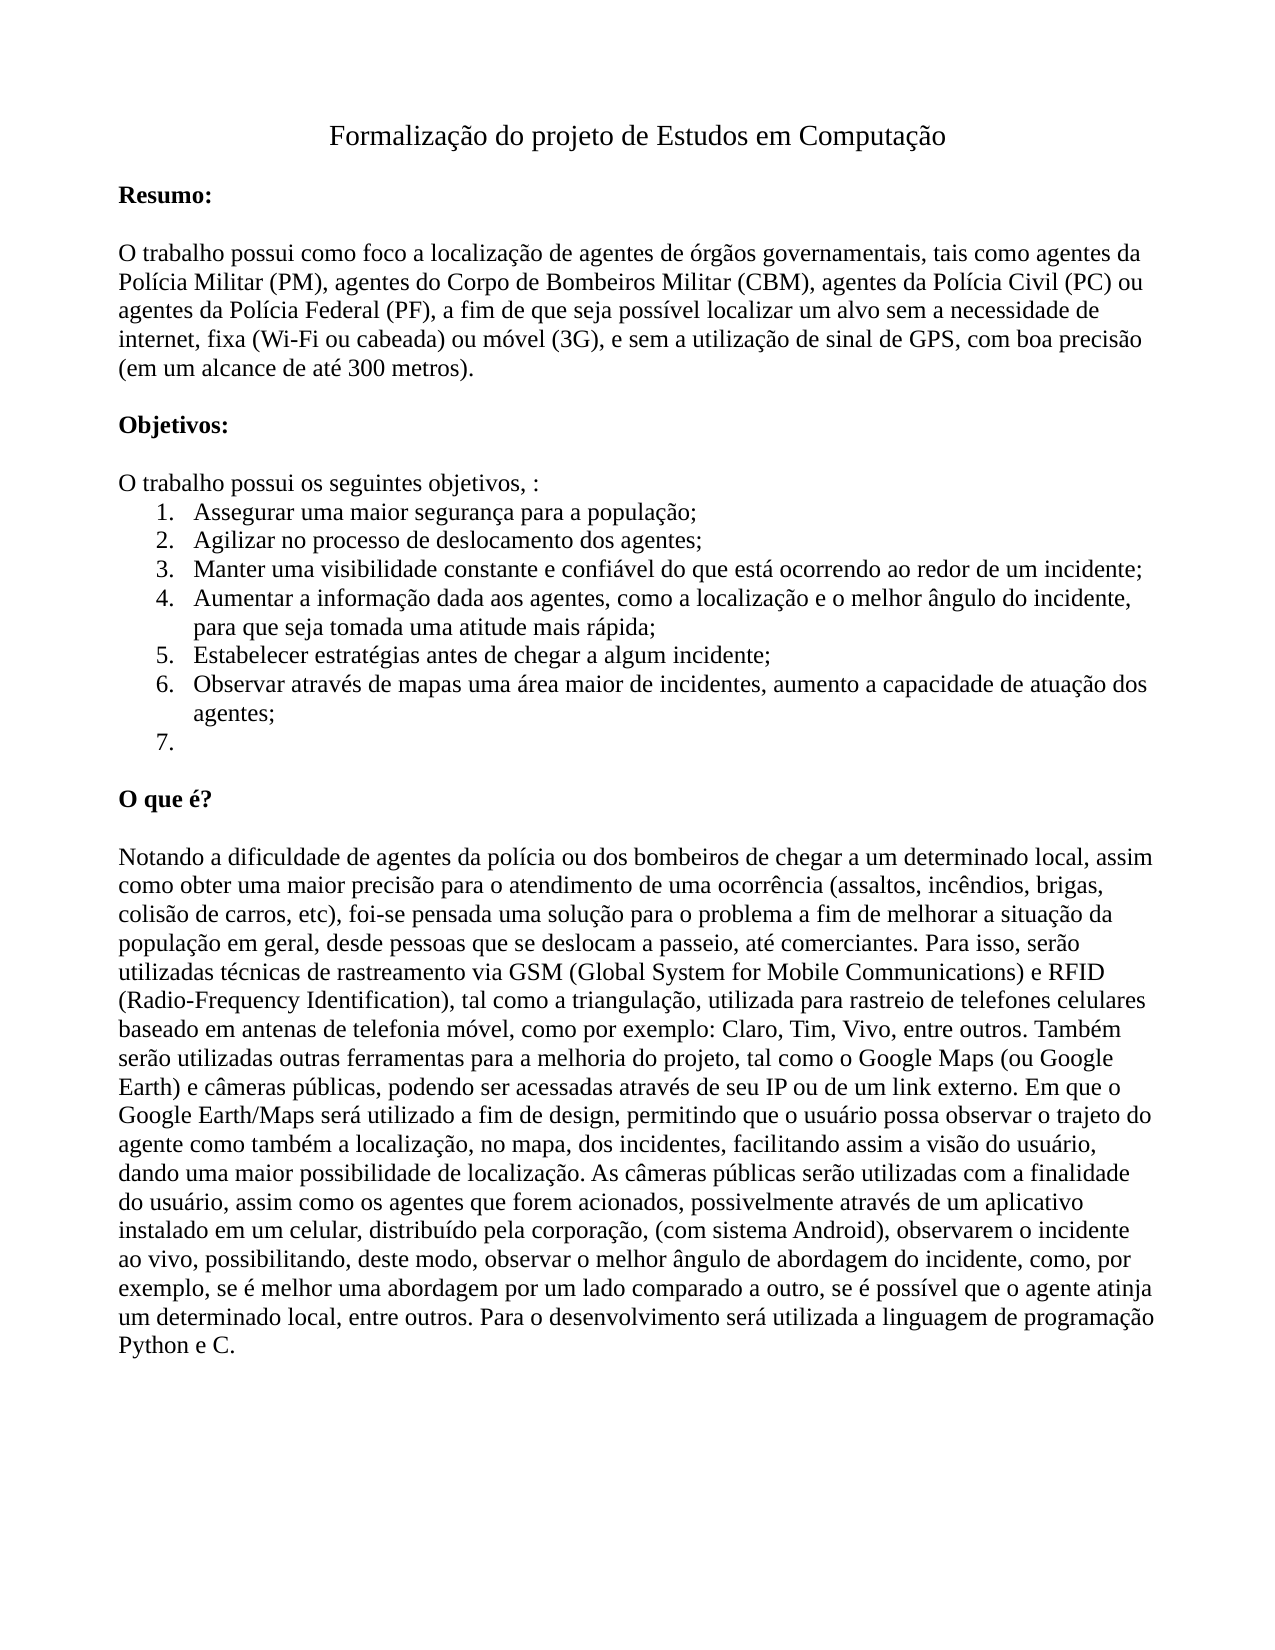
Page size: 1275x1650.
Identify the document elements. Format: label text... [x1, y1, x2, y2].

list Agilizar no processo de deslocamento dos agentes; [156, 525, 1157, 554]
list Manter uma visibilidade constante e confiável do que está ocorrendo ao redor de um incidente; [156, 554, 1157, 583]
text Resumo: [118, 180, 1157, 209]
text O que é? [118, 784, 1157, 813]
text Notando a dificuldade de agentes da polícia ou dos bombeiros de chegar a um determinado local, assim como obter uma maior precisão para o atendimento de uma ocorrência (assaltos, incêndios, brigas, colisão de carros, etc), foi-se pensada uma solução para o problema a fim de melhorar a situação da população em geral, desde pessoas que se deslocam a passeio, até comerciantes. Para isso, serão utilizadas técnicas de rastreamento via GSM (Global System for Mobile Communications) e RFID (Radio-Frequency Identification), tal como a triangulação, utilizada para rastreio de telefones celulares baseado em antenas de telefonia móvel, como por exemplo: Claro, Tim, Vivo, entre outros. Também serão utilizadas outras ferramentas para a melhoria do projeto, tal como o Google Maps (ou Google Earth) e câmeras públicas, podendo ser acessadas através de seu IP ou de um link externo. Em que o Google Earth/Maps será utilizado a fim de design, permitindo que o usuário possa observar o trajeto do agente como também a localização, no mapa, dos incidentes, facilitando assim a visão do usuário, dando uma maior possibilidade de localização. As câmeras públicas serão utilizadas com a finalidade do usuário, assim como os agentes que forem acionados, possivelmente através de um aplicativo instalado em um celular, distribuído pela corporação, (com sistema Android), observarem o incidente ao vivo, possibilitando, deste modo, observar o melhor ângulo de abordagem do incidente, como, por exemplo, se é melhor uma abordagem por um lado comparado a outro, se é possível que o agente atinja um determinado local, entre outros. Para o desenvolvimento será utilizada a linguagem de programação Python e C. [118, 842, 1157, 1359]
text O trabalho possui como foco a localização de agentes de órgãos governamentais, tais como agentes da Polícia Militar (PM), agentes do Corpo de Bombeiros Militar (CBM), agentes da Polícia Civil (PC) ou agentes da Polícia Federal (PF), a fim de que seja possível localizar um alvo sem a necessidade de internet, fixa (Wi-Fi ou cabeada) ou móvel (3G), e sem a utilização de sinal de GPS, com boa precisão (em um alcance de até 300 metros). [118, 238, 1157, 382]
list Observar através de mapas uma área maior de incidentes, aumento a capacidade de atuação dos agentes; [156, 669, 1157, 727]
text Formalização do projeto de Estudos em Computação [118, 118, 1157, 152]
text Objetivos: [118, 410, 1157, 439]
text O trabalho possui os seguintes objetivos, : [118, 468, 1157, 497]
list Estabelecer estratégias antes de chegar a algum incidente; [156, 640, 1157, 669]
list Assegurar uma maior segurança para a população; [156, 497, 1157, 525]
list Aumentar a informação dada aos agentes, como a localização e o melhor ângulo do incidente, para que seja tomada uma atitude mais rápida; [156, 583, 1157, 640]
